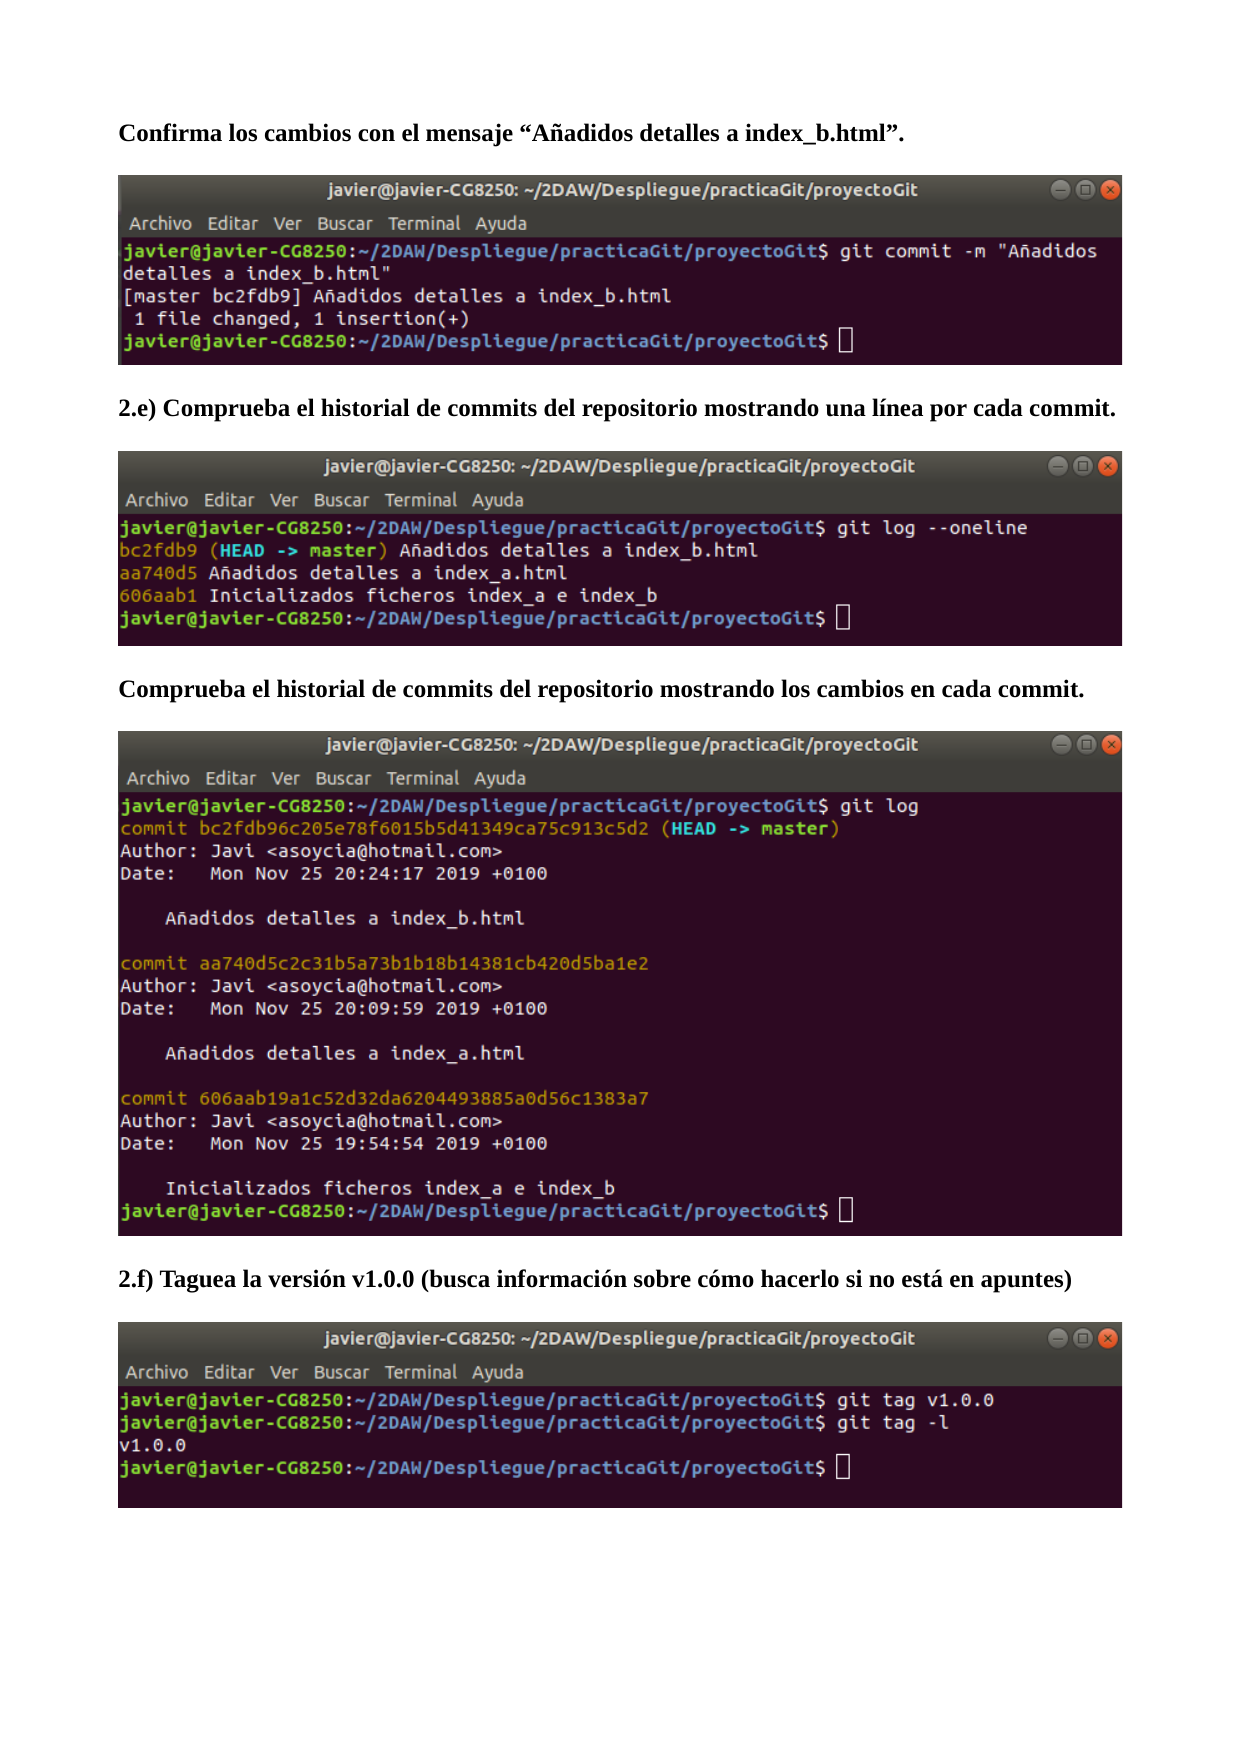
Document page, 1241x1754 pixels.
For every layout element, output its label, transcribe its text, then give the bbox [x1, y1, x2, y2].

picture [118, 731, 1123, 1236]
picture [118, 451, 1123, 646]
picture [118, 175, 1123, 365]
text 2.f) Taguea la versión v1.0.0 (busca información sobre cómo hacerlo si no está en apuntes) [118, 1264, 1122, 1293]
text Comprueba el historial de commits del repositorio mostrando los cambios en cada commit. [118, 674, 1122, 703]
picture [118, 1322, 1123, 1508]
text 2.e) Comprueba el historial de commits del repositorio mostrando una línea por cada commit. [118, 393, 1122, 422]
text Confirma los cambios con el mensaje “Añadidos detalles a index_b.html”. [118, 118, 1122, 147]
